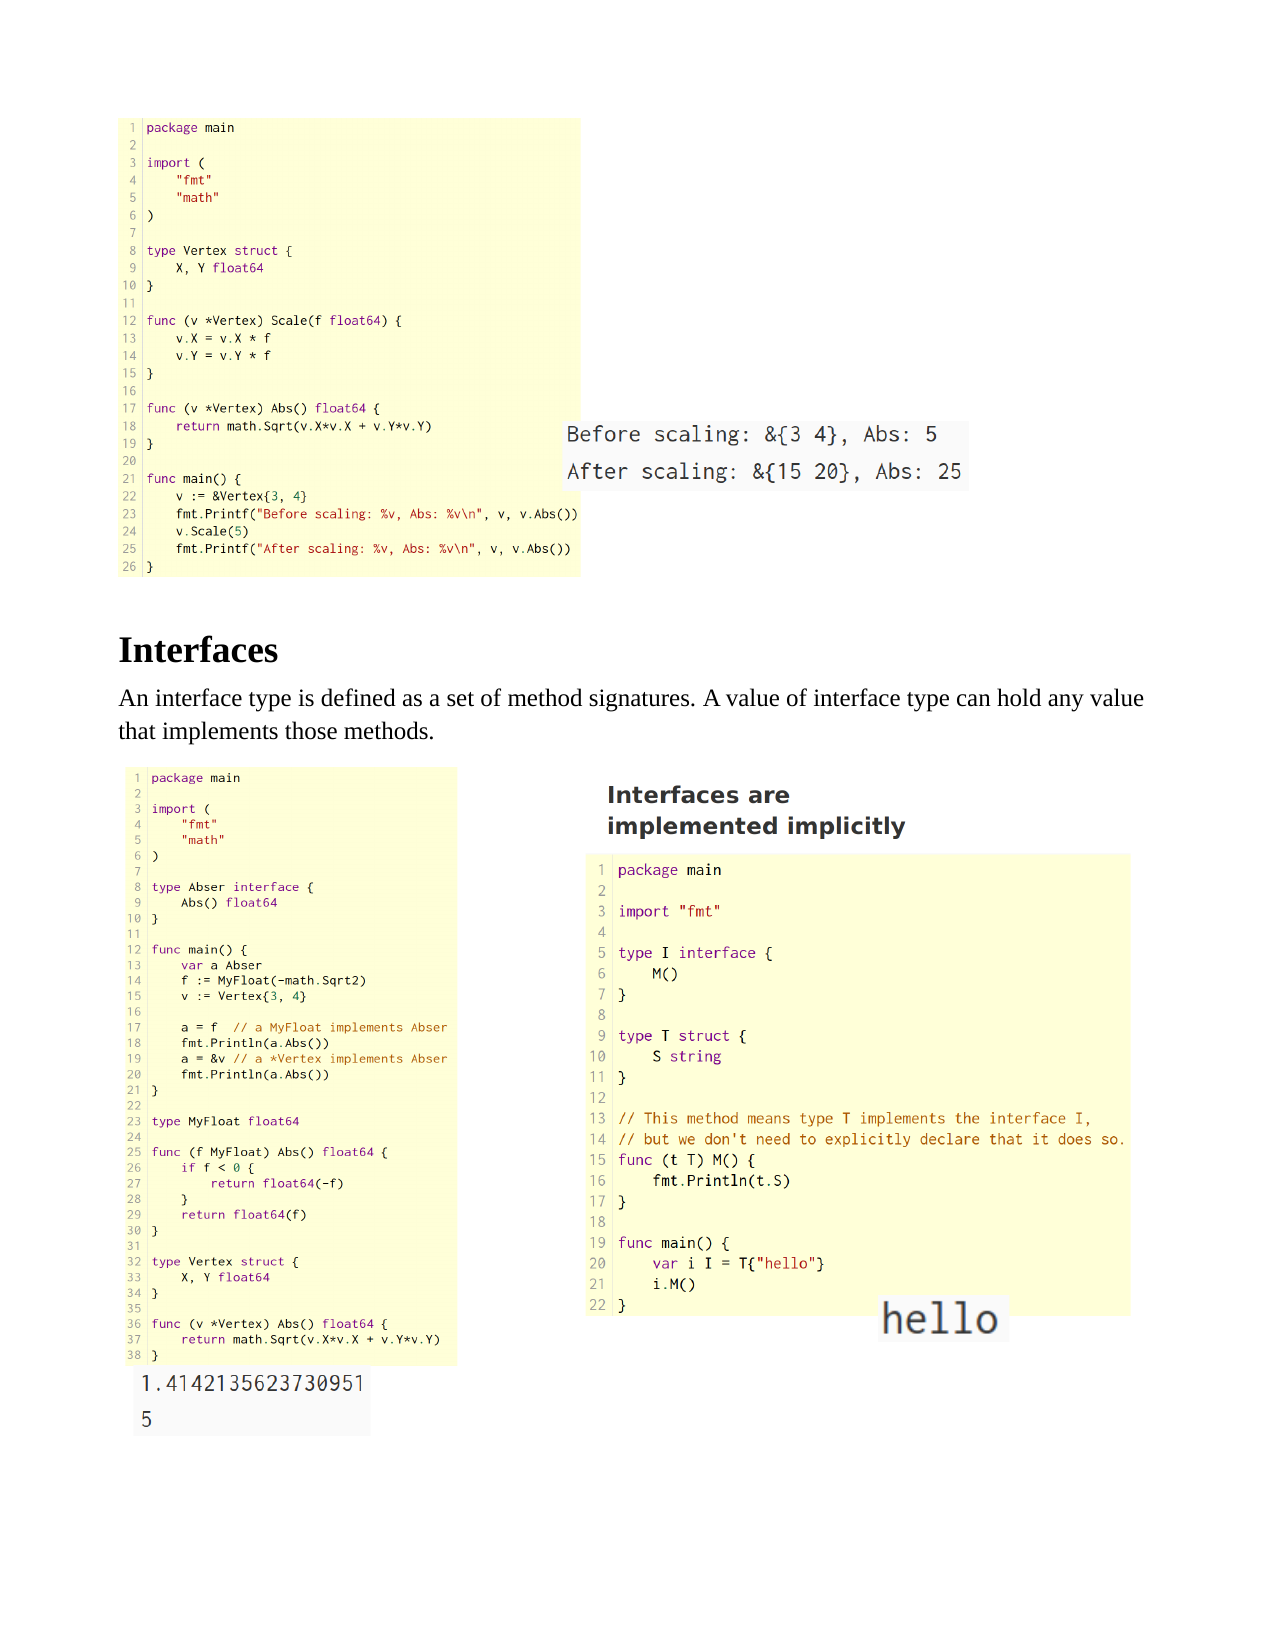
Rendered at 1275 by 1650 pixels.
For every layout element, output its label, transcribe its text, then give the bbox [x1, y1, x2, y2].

picture [118, 118, 969, 577]
picture [125, 767, 458, 1436]
picture [585, 853, 1131, 1342]
subtitle Interfaces [118, 628, 1157, 671]
text An interface type is defined as a set of method signatures. A value of interface type can hold any value that implements those methods. [118, 683, 1157, 745]
picture [602, 780, 913, 850]
